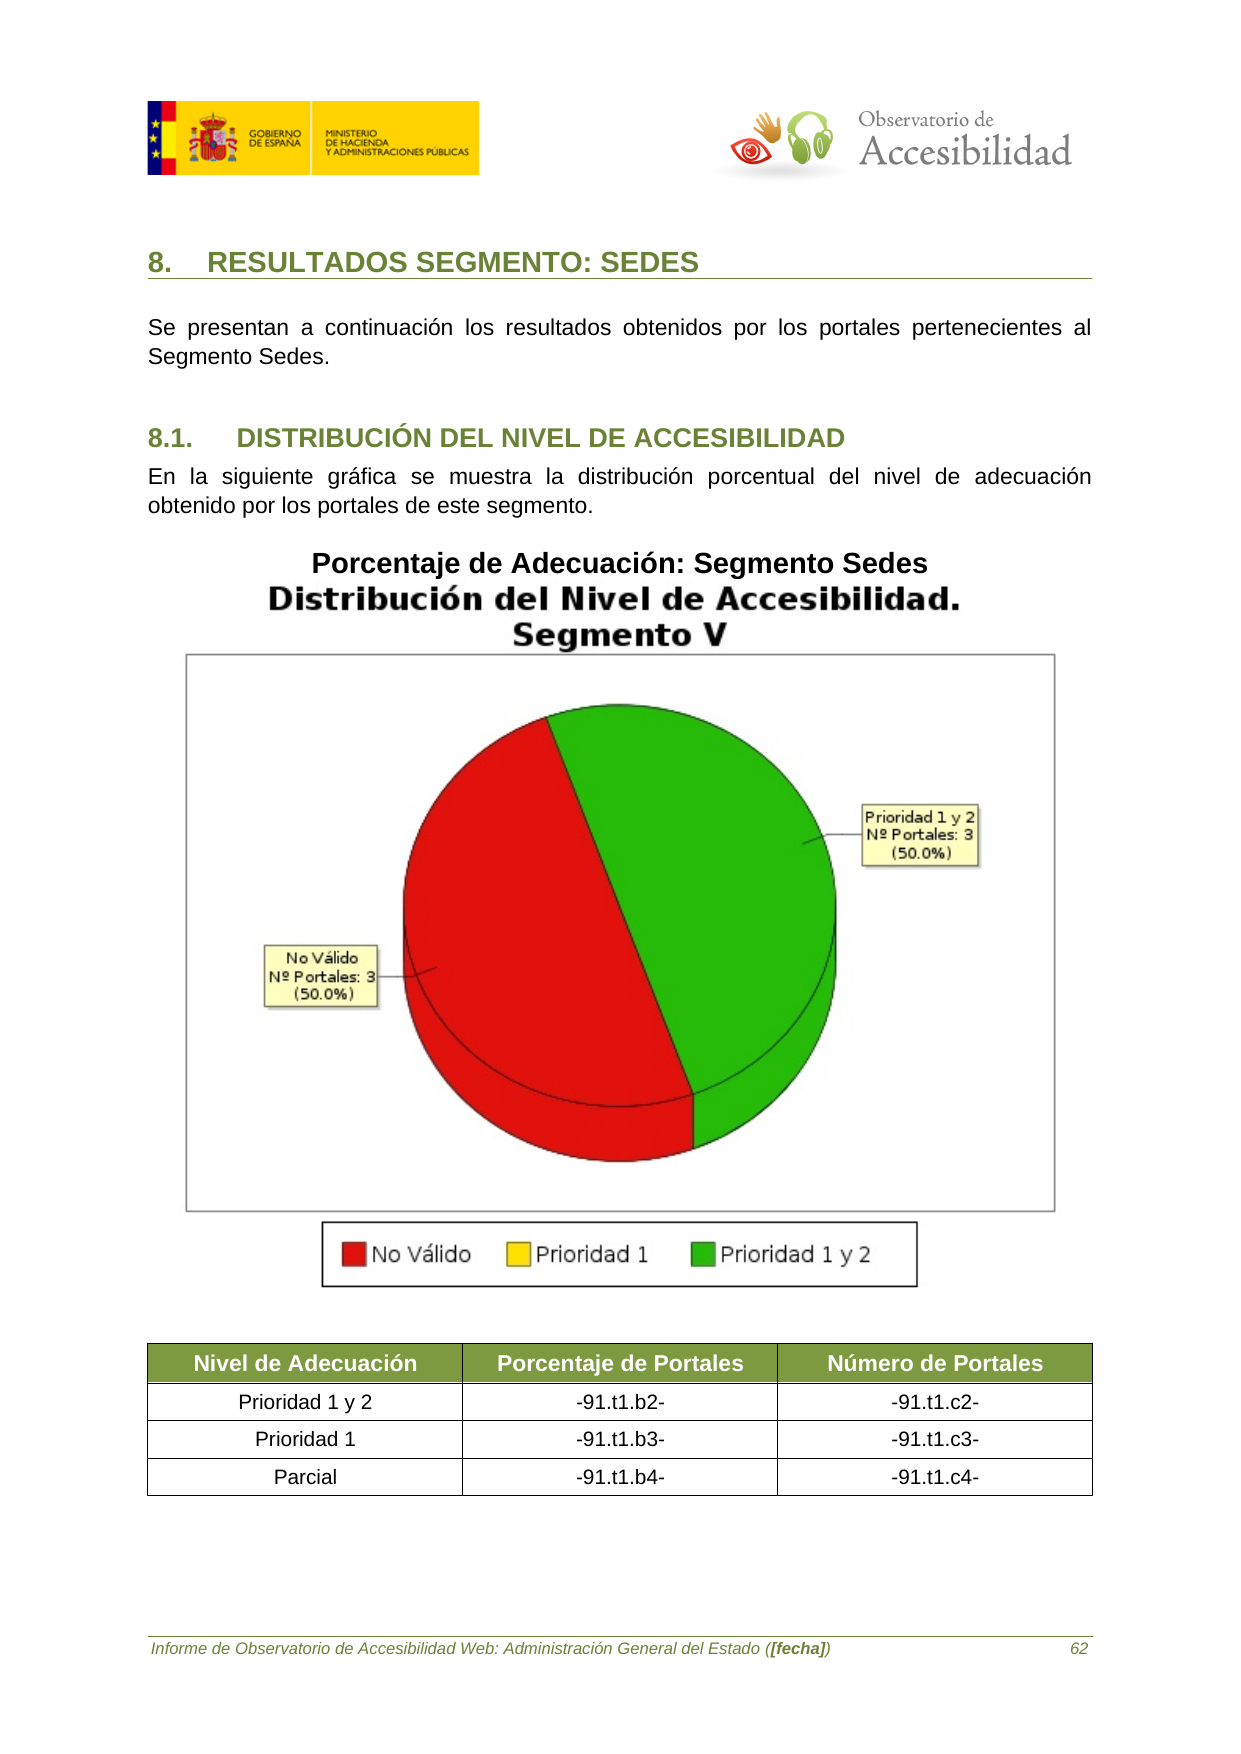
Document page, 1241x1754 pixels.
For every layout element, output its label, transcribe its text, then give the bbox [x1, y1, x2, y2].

table_header Número de Portales [778, 1344, 1092, 1382]
table_cell -91.t1.c2- [778, 1384, 1092, 1420]
table_cell Prioridad 1 y 2 [148, 1384, 462, 1420]
table_cell Prioridad 1 [148, 1421, 462, 1457]
picture [710, 102, 1086, 185]
subtitle Distribución del nivel de accesibilidad [148, 422, 1092, 453]
text Porcentaje de Adecuación: Segmento Sedes [148, 546, 1092, 579]
table_header Nivel de Adecuación [148, 1344, 462, 1382]
table_cell -91.t1.b4- [463, 1459, 777, 1495]
picture [178, 579, 1062, 1289]
text Se presentan a continuación los resultados obtenidos por los portales pertenecientes al Segmento Sedes. [148, 314, 1092, 369]
table_cell Parcial [148, 1459, 462, 1495]
table_header Porcentaje de Portales [463, 1344, 777, 1382]
table_cell -91.t1.c4- [778, 1459, 1092, 1495]
text En la siguiente gráfica se muestra la distribución porcentual del nivel de adecuación obtenido por los portales de este segmento. [148, 463, 1092, 518]
subtitle Resultados Segmento: Sedes [148, 245, 1092, 278]
table_cell -91.t1.c3- [778, 1421, 1092, 1457]
picture [147, 101, 479, 175]
table_cell -91.t1.b3- [463, 1421, 777, 1457]
table_cell -91.t1.b2- [463, 1384, 777, 1420]
